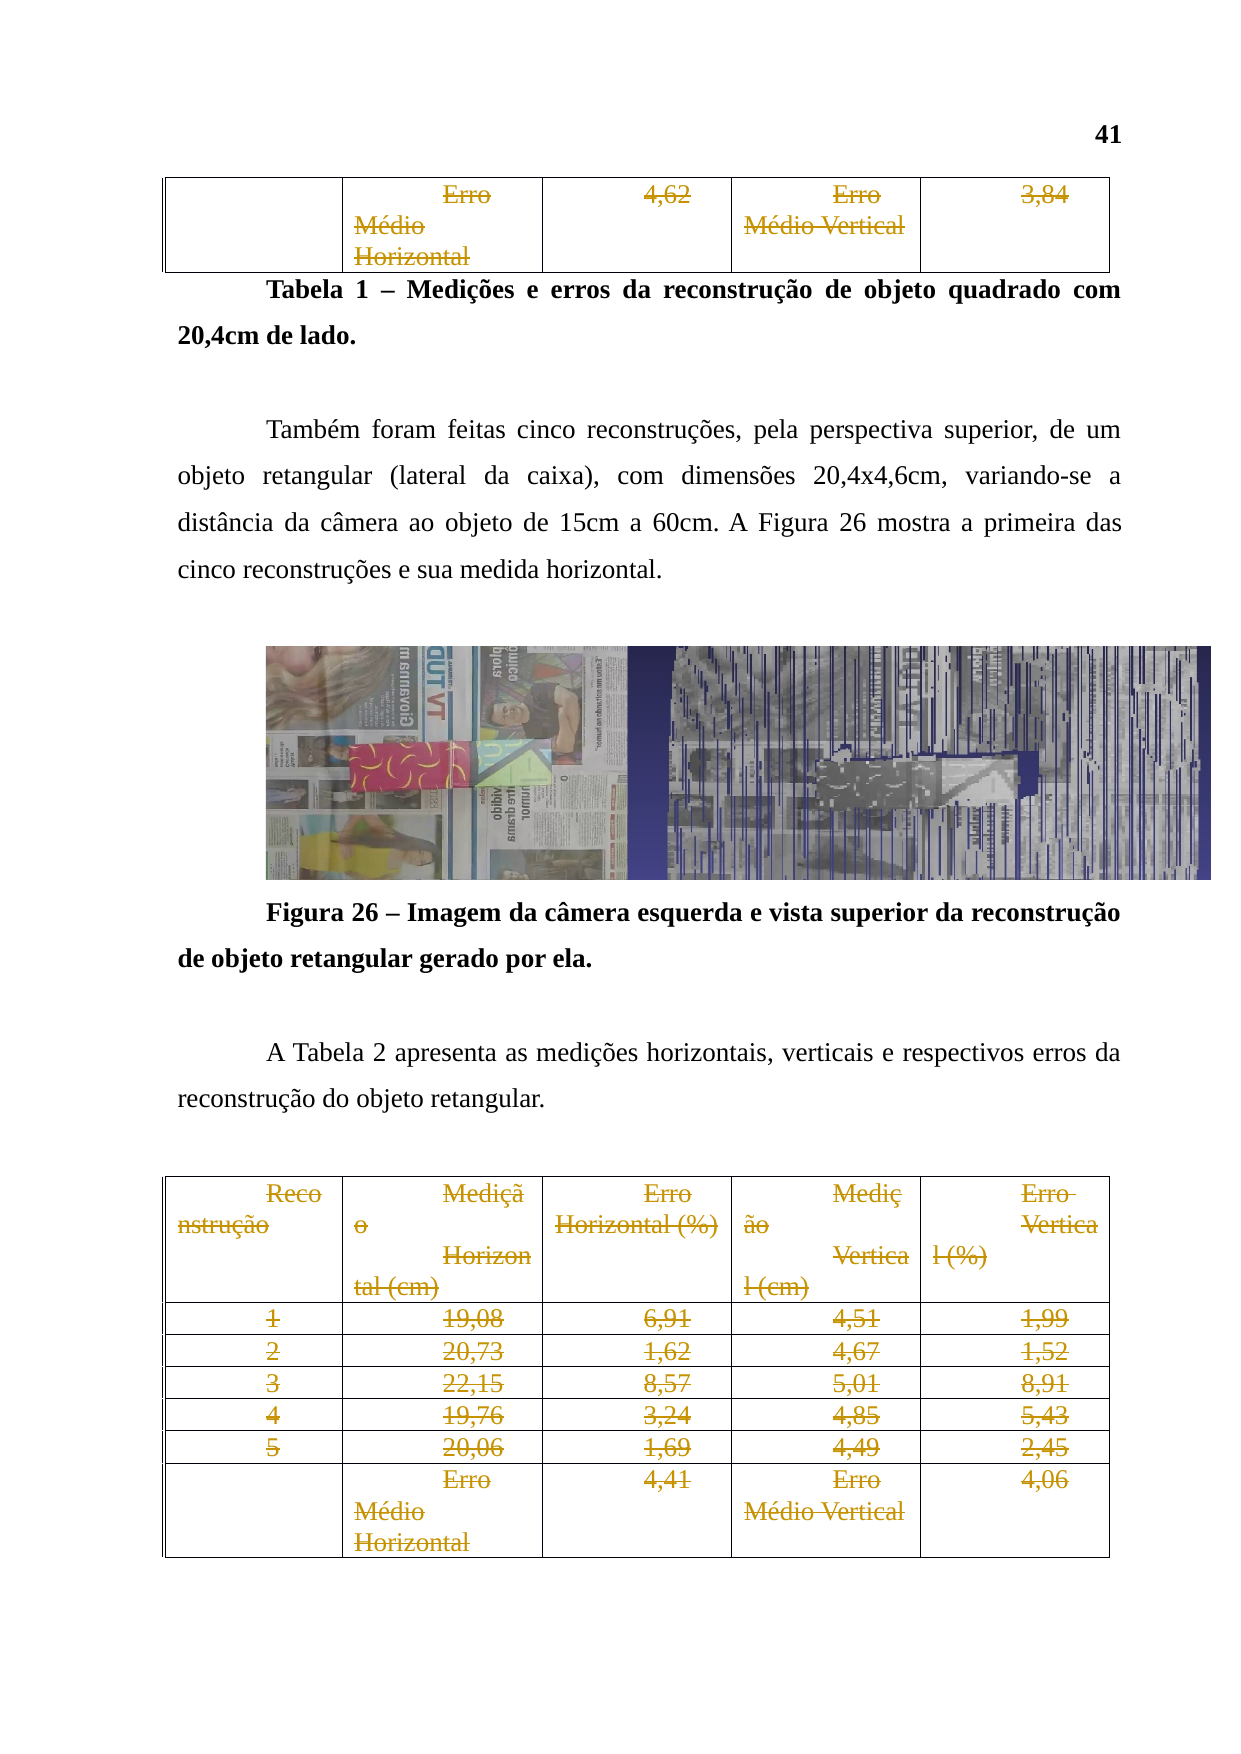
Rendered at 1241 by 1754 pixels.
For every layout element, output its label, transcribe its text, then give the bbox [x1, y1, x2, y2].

table_cell [921, 1431, 1109, 1462]
table_cell [732, 1303, 920, 1334]
table_cell [343, 1431, 542, 1462]
table_cell [921, 1303, 1109, 1334]
table_cell [166, 178, 342, 272]
table_header [543, 1177, 731, 1302]
table_cell [921, 1464, 1109, 1557]
table_cell [166, 1399, 342, 1430]
table_cell [166, 1367, 342, 1398]
table_cell [732, 1399, 920, 1430]
table_cell [543, 1367, 731, 1398]
table_cell [732, 1335, 920, 1366]
table_cell [543, 1399, 731, 1430]
table_cell [543, 1303, 731, 1334]
table_header [343, 1177, 542, 1302]
table_cell [921, 1335, 1109, 1366]
table_cell [732, 178, 920, 272]
table_cell [732, 1367, 920, 1398]
table_cell [732, 1431, 920, 1462]
table_cell [543, 1464, 731, 1557]
table_cell [343, 178, 542, 272]
table_cell [166, 1335, 342, 1366]
table_cell [166, 1464, 342, 1557]
table_cell [343, 1335, 542, 1366]
picture [265, 646, 1211, 880]
table_header [732, 1177, 920, 1302]
table_cell [921, 1399, 1109, 1430]
text Figura 26 – Imagem da câmera esquerda e vista superior da reconstrução de objeto retangular gerado por ela. [177, 896, 1122, 974]
table_header [921, 1177, 1109, 1302]
table_cell [343, 1399, 542, 1430]
table_cell [343, 1464, 542, 1557]
table_cell [343, 1303, 542, 1334]
table_cell [921, 1367, 1109, 1398]
text Também foram feitas cinco reconstruções, pela perspectiva superior, de um objeto retangular (lateral da caixa), com dimensões 20,4x4,6cm, variando-se a distância da câmera ao objeto de 15cm a 60cm. A Figura 26 mostra a primeira das cinco reconstruções e sua medida horizontal. [177, 413, 1122, 584]
table_cell [166, 1303, 342, 1334]
table_cell [921, 178, 1109, 272]
table_cell [543, 1335, 731, 1366]
table_cell [732, 1464, 920, 1557]
table_cell [166, 1431, 342, 1462]
table_cell [343, 1367, 542, 1398]
table_cell [543, 178, 731, 272]
table_cell [543, 1431, 731, 1462]
table_header [166, 1177, 342, 1302]
text Tabela 1 – Medições e erros da reconstrução de objeto quadrado com 20,4cm de lado. [177, 273, 1122, 351]
text A Tabela 2 apresenta as medições horizontais, verticais e respectivos erros da reconstrução do objeto retangular. [177, 1036, 1122, 1114]
